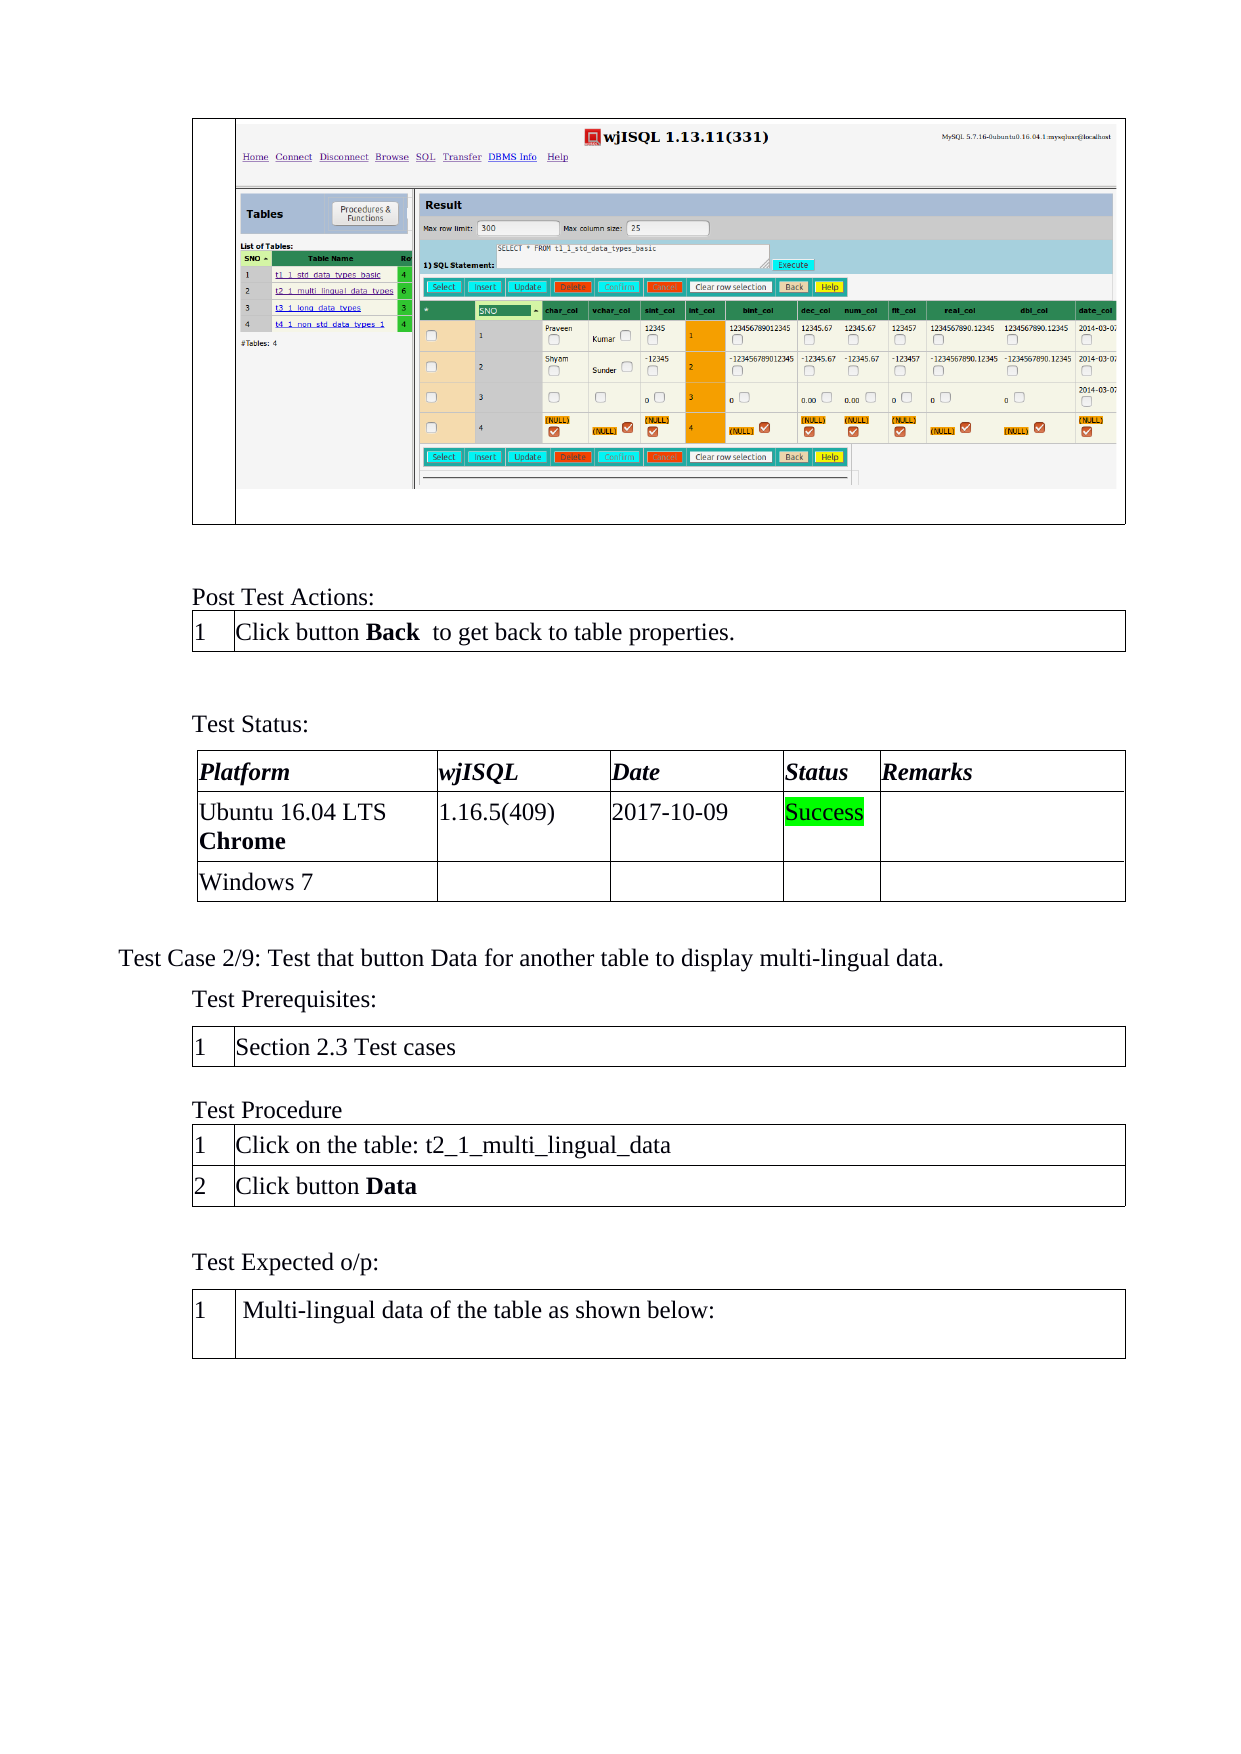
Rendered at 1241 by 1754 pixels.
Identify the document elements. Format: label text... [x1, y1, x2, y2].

table_cell 1.16.5(409) [438, 792, 610, 861]
table_cell [881, 791, 1125, 861]
table_header Date [611, 751, 783, 791]
table_header wjISQL [438, 751, 610, 791]
text Post Test Actions: [118, 582, 1122, 610]
table_header Click on the table: t2_1_multi_lingual_data [235, 1125, 1125, 1165]
table_cell Click button Data [235, 1166, 1125, 1206]
picture [236, 124, 1117, 489]
table_cell Ubuntu 16.04 LTS Chrome [198, 792, 437, 861]
text Test Status: [118, 709, 1122, 738]
table_cell 2017-10-09 [611, 792, 783, 861]
table_header Platform [198, 751, 437, 791]
table_header [236, 119, 1125, 523]
table_header Multi-lingual data of the table as shown below: [236, 1290, 1125, 1358]
text Test Procedure [118, 1096, 1122, 1124]
table_cell 2 [193, 1166, 234, 1206]
table_header 1 [193, 1027, 234, 1066]
text Test Case 2/9: Test that button Data for another table to display multi-lingual data. [118, 943, 1122, 972]
text Test Expected o/p: [118, 1247, 1122, 1276]
table_header Section 2.3 Test cases [235, 1027, 1125, 1066]
table_header Click button Back to get back to table properties. [235, 611, 1125, 651]
table_header Status [784, 751, 880, 791]
table_cell [784, 862, 880, 901]
table_header 1 [193, 611, 234, 651]
table_cell Success [784, 792, 880, 861]
table_header 1 [193, 1290, 235, 1358]
table_cell [438, 862, 610, 901]
table_header [193, 119, 235, 523]
table_header Remarks [881, 751, 1125, 791]
table_cell [611, 862, 783, 901]
table_cell [881, 861, 1125, 901]
table_header 1 [193, 1125, 234, 1165]
text Test Prerequisites: [118, 984, 1122, 1013]
table_cell Windows 7 [198, 862, 437, 901]
